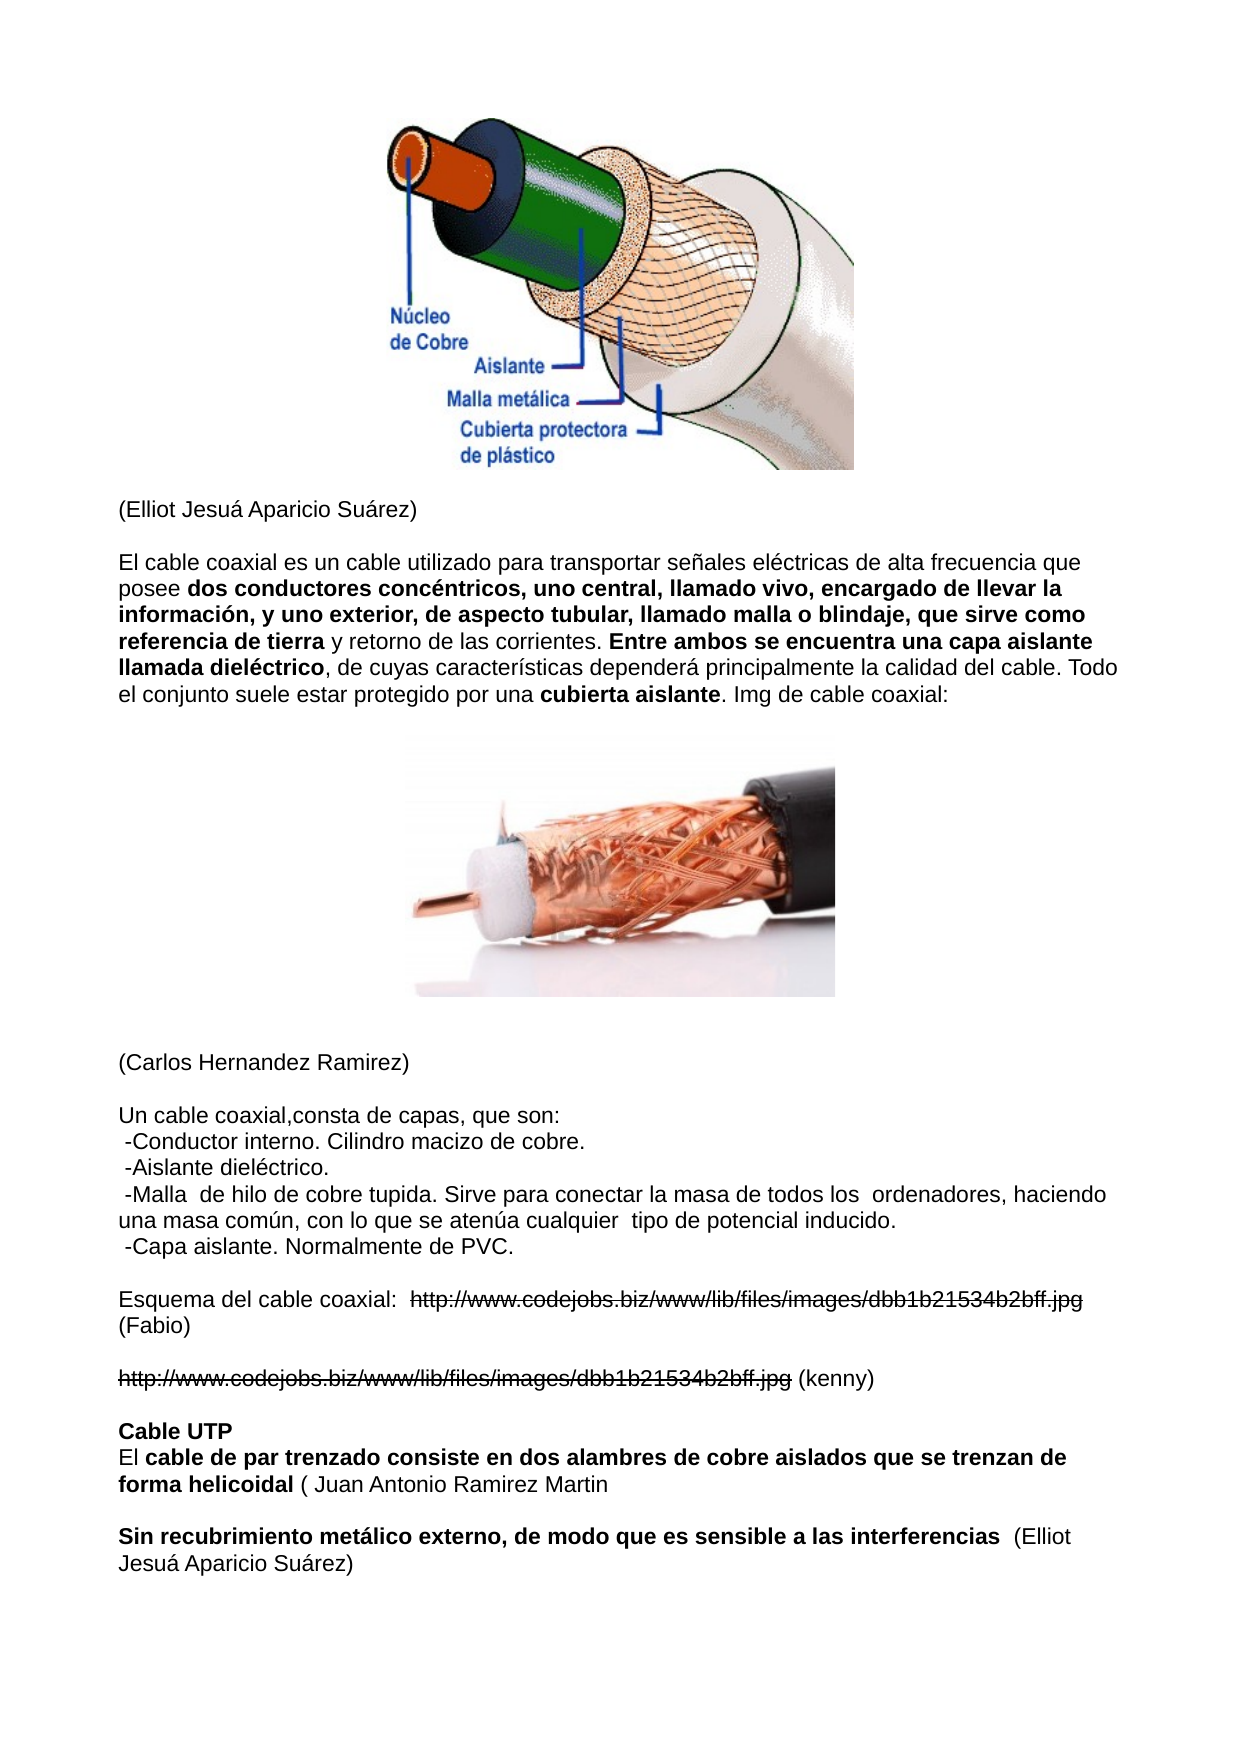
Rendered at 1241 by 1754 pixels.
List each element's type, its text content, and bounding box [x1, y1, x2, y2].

text -Aislante dieléctrico. [118, 1154, 1122, 1181]
text Sin recubrimiento metálico externo, de modo que es sensible a las interferencias (Elliot Jesuá Aparicio Suárez) [118, 1523, 1122, 1576]
text http://www.codejobs.biz/www/lib/files/images/dbb1b21534b2bff.jpg (kenny) [118, 1365, 1122, 1391]
picture [405, 733, 836, 997]
text El cable de par trenzado consiste en dos alambres de cobre aislados que se trenzan de forma helicoidal ( Juan Antonio Ramirez Martin [118, 1444, 1122, 1497]
text Cable UTP [118, 1418, 1122, 1444]
text Esquema del cable coaxial: http://www.codejobs.biz/www/lib/files/images/dbb1b21534b2bff.jpg (Fabio) [118, 1286, 1122, 1339]
text (Carlos Hernandez Ramirez) [118, 1049, 1122, 1075]
text (Elliot Jesuá Aparicio Suárez) [118, 496, 1122, 522]
picture [386, 118, 854, 470]
text -Conductor interno. Cilindro macizo de cobre. [118, 1128, 1122, 1154]
text Un cable coaxial,consta de capas, que son: [118, 1102, 1122, 1128]
text El cable coaxial es un cable utilizado para transportar señales eléctricas de alta frecuencia que posee dos conductores concéntricos, uno central, llamado vivo, encargado de llevar la información, y uno exterior, de aspecto tubular, llamado malla o blindaje, que sirve como referencia de tierra y retorno de las corrientes. Entre ambos se encuentra una capa aislante llamada dieléctrico, de cuyas características dependerá principalmente la calidad del cable. Todo el conjunto suele estar protegido por una cubierta aislante. Img de cable coaxial: [118, 549, 1122, 707]
text -Capa aislante. Normalmente de PVC. [118, 1233, 1122, 1260]
text -Malla de hilo de cobre tupida. Sirve para conectar la masa de todos los ordenadores, haciendo una masa común, con lo que se atenúa cualquier tipo de potencial inducido. [118, 1181, 1122, 1233]
